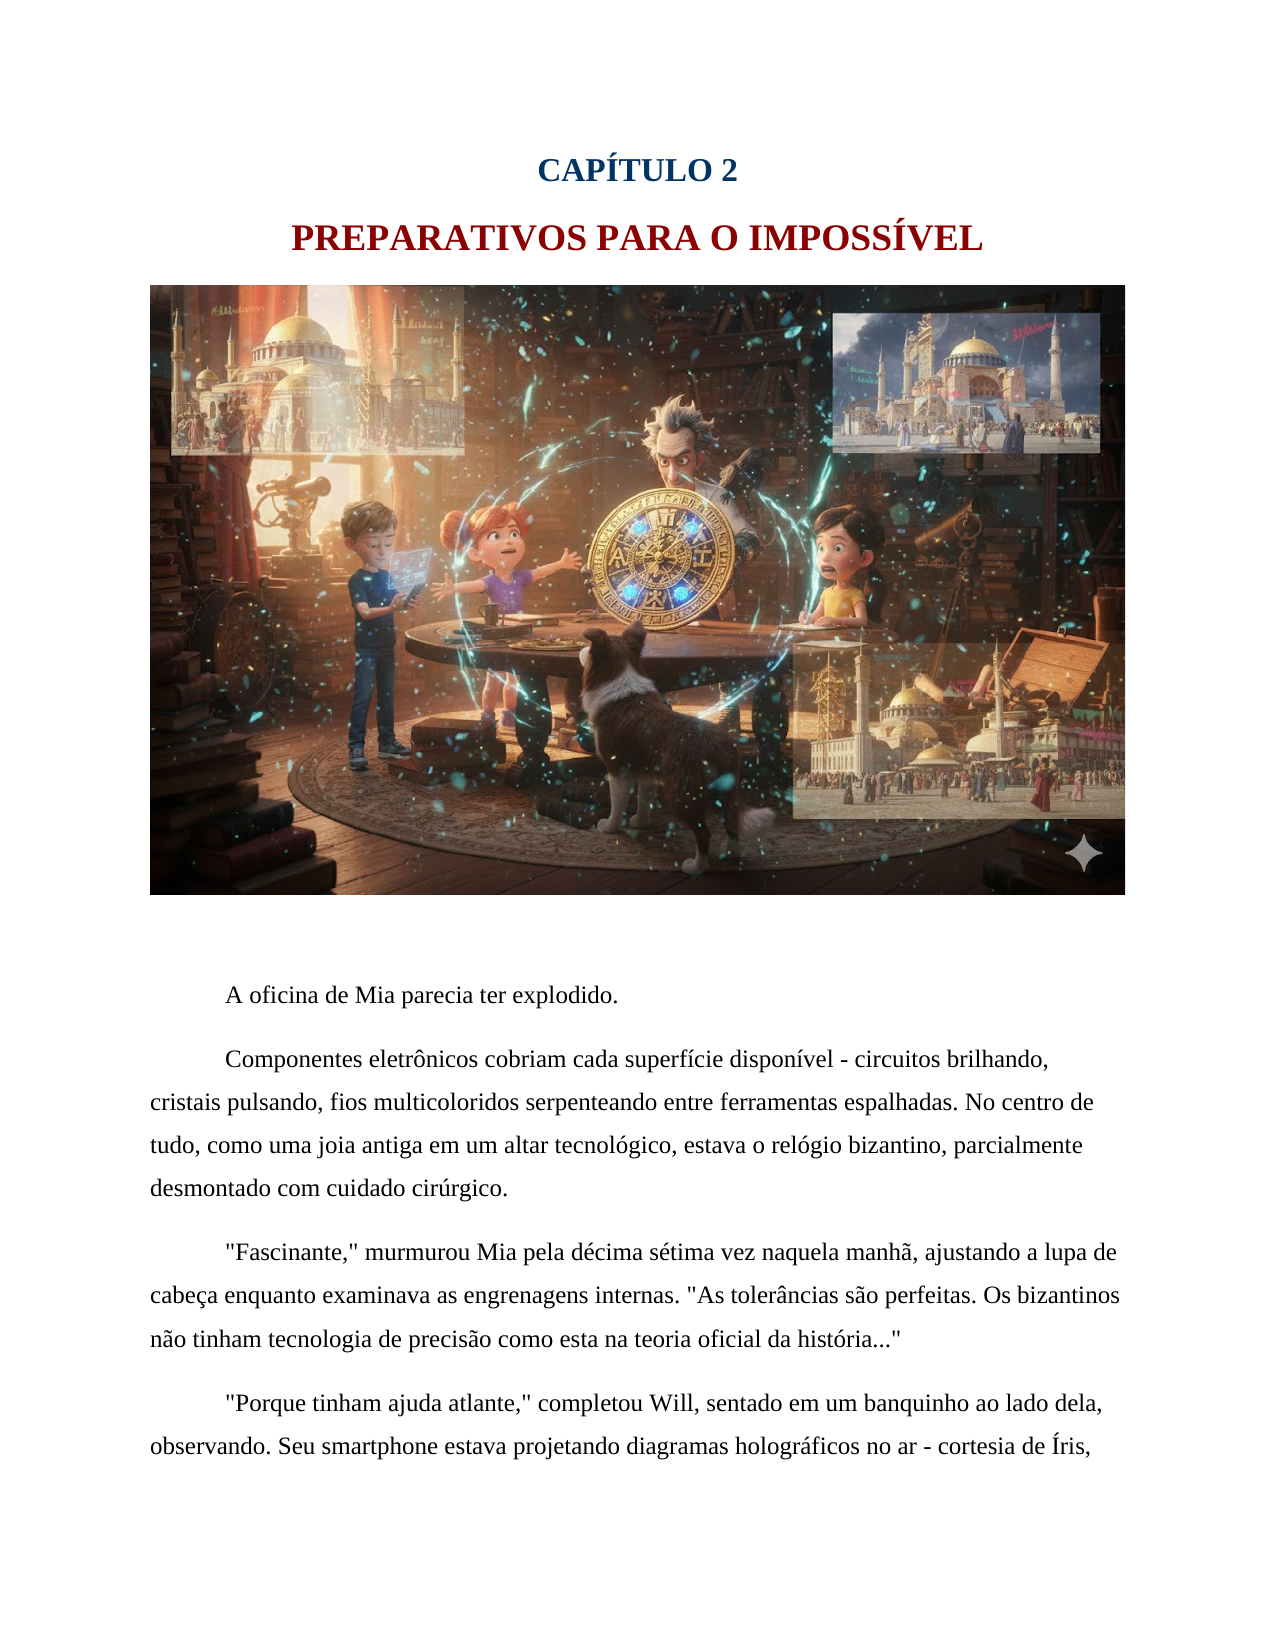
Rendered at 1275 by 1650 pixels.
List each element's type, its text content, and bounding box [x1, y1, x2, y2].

text "Porque tinham ajuda atlante," completou Will, sentado em um banquinho ao lado dela, observando. Seu smartphone estava projetando diagramas holográficos no ar - cortesia de Íris, [150, 1388, 1125, 1459]
text Componentes eletrônicos cobriam cada superfície disponível - circuitos brilhando, cristais pulsando, fios multicoloridos serpenteando entre ferramentas espalhadas. No centro de tudo, como uma joia antiga em um altar tecnológico, estava o relógio bizantino, parcialmente desmontado com cuidado cirúrgico. [150, 1044, 1125, 1202]
text "Fascinante," murmurou Mia pela décima sétima vez naquela manhã, ajustando a lupa de cabeça enquanto examinava as engrenagens internas. "As tolerâncias são perfeitas. Os bizantinos não tinham tecnologia de precisão como esta na teoria oficial da história..." [150, 1237, 1125, 1352]
text PREPARATIVOS PARA O IMPOSSÍVEL [150, 215, 1125, 258]
text A oficina de Mia parecia ter explodido. [150, 980, 1125, 1009]
text CAPÍTULO 2 [150, 150, 1125, 188]
picture [150, 285, 1125, 895]
